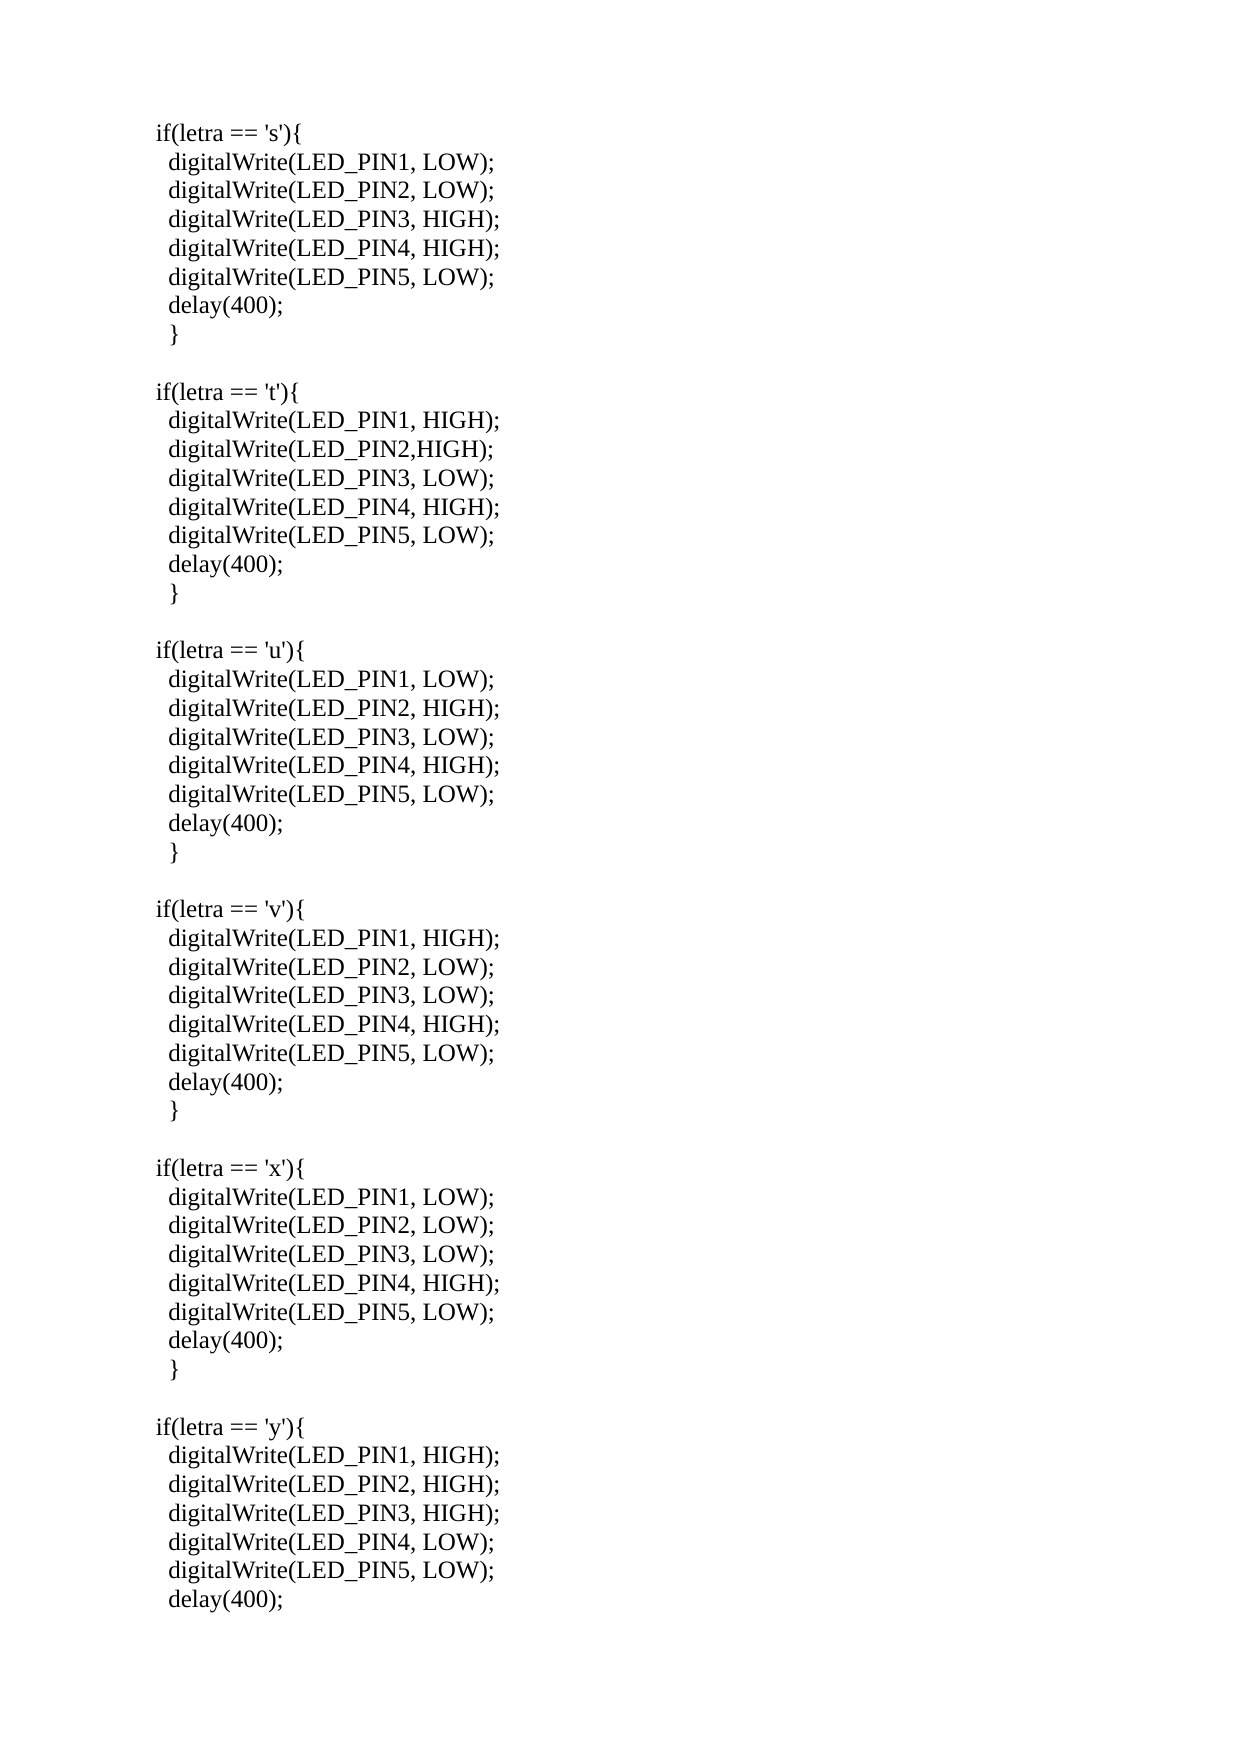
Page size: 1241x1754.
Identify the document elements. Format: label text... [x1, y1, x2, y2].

text digitalWrite(LED_PIN4, HIGH); [118, 1268, 1122, 1297]
text delay(400); [118, 1067, 1122, 1096]
text digitalWrite(LED_PIN5, LOW); [118, 1556, 1122, 1584]
text digitalWrite(LED_PIN5, LOW); [118, 1038, 1122, 1067]
text delay(400); [118, 291, 1122, 319]
text digitalWrite(LED_PIN3, HIGH); [118, 204, 1122, 233]
text digitalWrite(LED_PIN5, LOW); [118, 1297, 1122, 1326]
text digitalWrite(LED_PIN5, LOW); [118, 521, 1122, 549]
text digitalWrite(LED_PIN1, HIGH); [118, 923, 1122, 952]
text } [118, 319, 1122, 348]
text digitalWrite(LED_PIN4, HIGH); [118, 233, 1122, 262]
text digitalWrite(LED_PIN2, LOW); [118, 1211, 1122, 1239]
text digitalWrite(LED_PIN1, HIGH); [118, 406, 1122, 434]
text digitalWrite(LED_PIN2, LOW); [118, 176, 1122, 204]
text if(letra == 'v'){ [118, 894, 1122, 923]
text digitalWrite(LED_PIN3, LOW); [118, 722, 1122, 751]
text digitalWrite(LED_PIN5, LOW); [118, 262, 1122, 291]
text } [118, 837, 1122, 866]
text digitalWrite(LED_PIN4, HIGH); [118, 751, 1122, 779]
text digitalWrite(LED_PIN1, LOW); [118, 147, 1122, 176]
text digitalWrite(LED_PIN4, HIGH); [118, 492, 1122, 521]
text delay(400); [118, 808, 1122, 837]
text digitalWrite(LED_PIN2, HIGH); [118, 1469, 1122, 1498]
text digitalWrite(LED_PIN5, LOW); [118, 779, 1122, 808]
text delay(400); [118, 549, 1122, 578]
text delay(400); [118, 1584, 1122, 1613]
text } [118, 1096, 1122, 1124]
text digitalWrite(LED_PIN3, LOW); [118, 463, 1122, 492]
text digitalWrite(LED_PIN1, HIGH); [118, 1441, 1122, 1469]
text digitalWrite(LED_PIN1, LOW); [118, 664, 1122, 693]
text if(letra == 't'){ [118, 377, 1122, 406]
text } [118, 578, 1122, 607]
text digitalWrite(LED_PIN4, HIGH); [118, 1009, 1122, 1038]
text digitalWrite(LED_PIN2, LOW); [118, 952, 1122, 981]
text digitalWrite(LED_PIN4, LOW); [118, 1527, 1122, 1556]
text if(letra == 'x'){ [118, 1153, 1122, 1182]
text digitalWrite(LED_PIN3, LOW); [118, 1239, 1122, 1268]
text digitalWrite(LED_PIN3, LOW); [118, 981, 1122, 1009]
text delay(400); [118, 1326, 1122, 1354]
text } [118, 1354, 1122, 1383]
text digitalWrite(LED_PIN1, LOW); [118, 1182, 1122, 1211]
text if(letra == 'u'){ [118, 636, 1122, 664]
text if(letra == 's'){ [118, 118, 1122, 147]
text digitalWrite(LED_PIN2,HIGH); [118, 434, 1122, 463]
text digitalWrite(LED_PIN3, HIGH); [118, 1498, 1122, 1527]
text if(letra == 'y'){ [118, 1412, 1122, 1441]
text digitalWrite(LED_PIN2, HIGH); [118, 693, 1122, 722]
